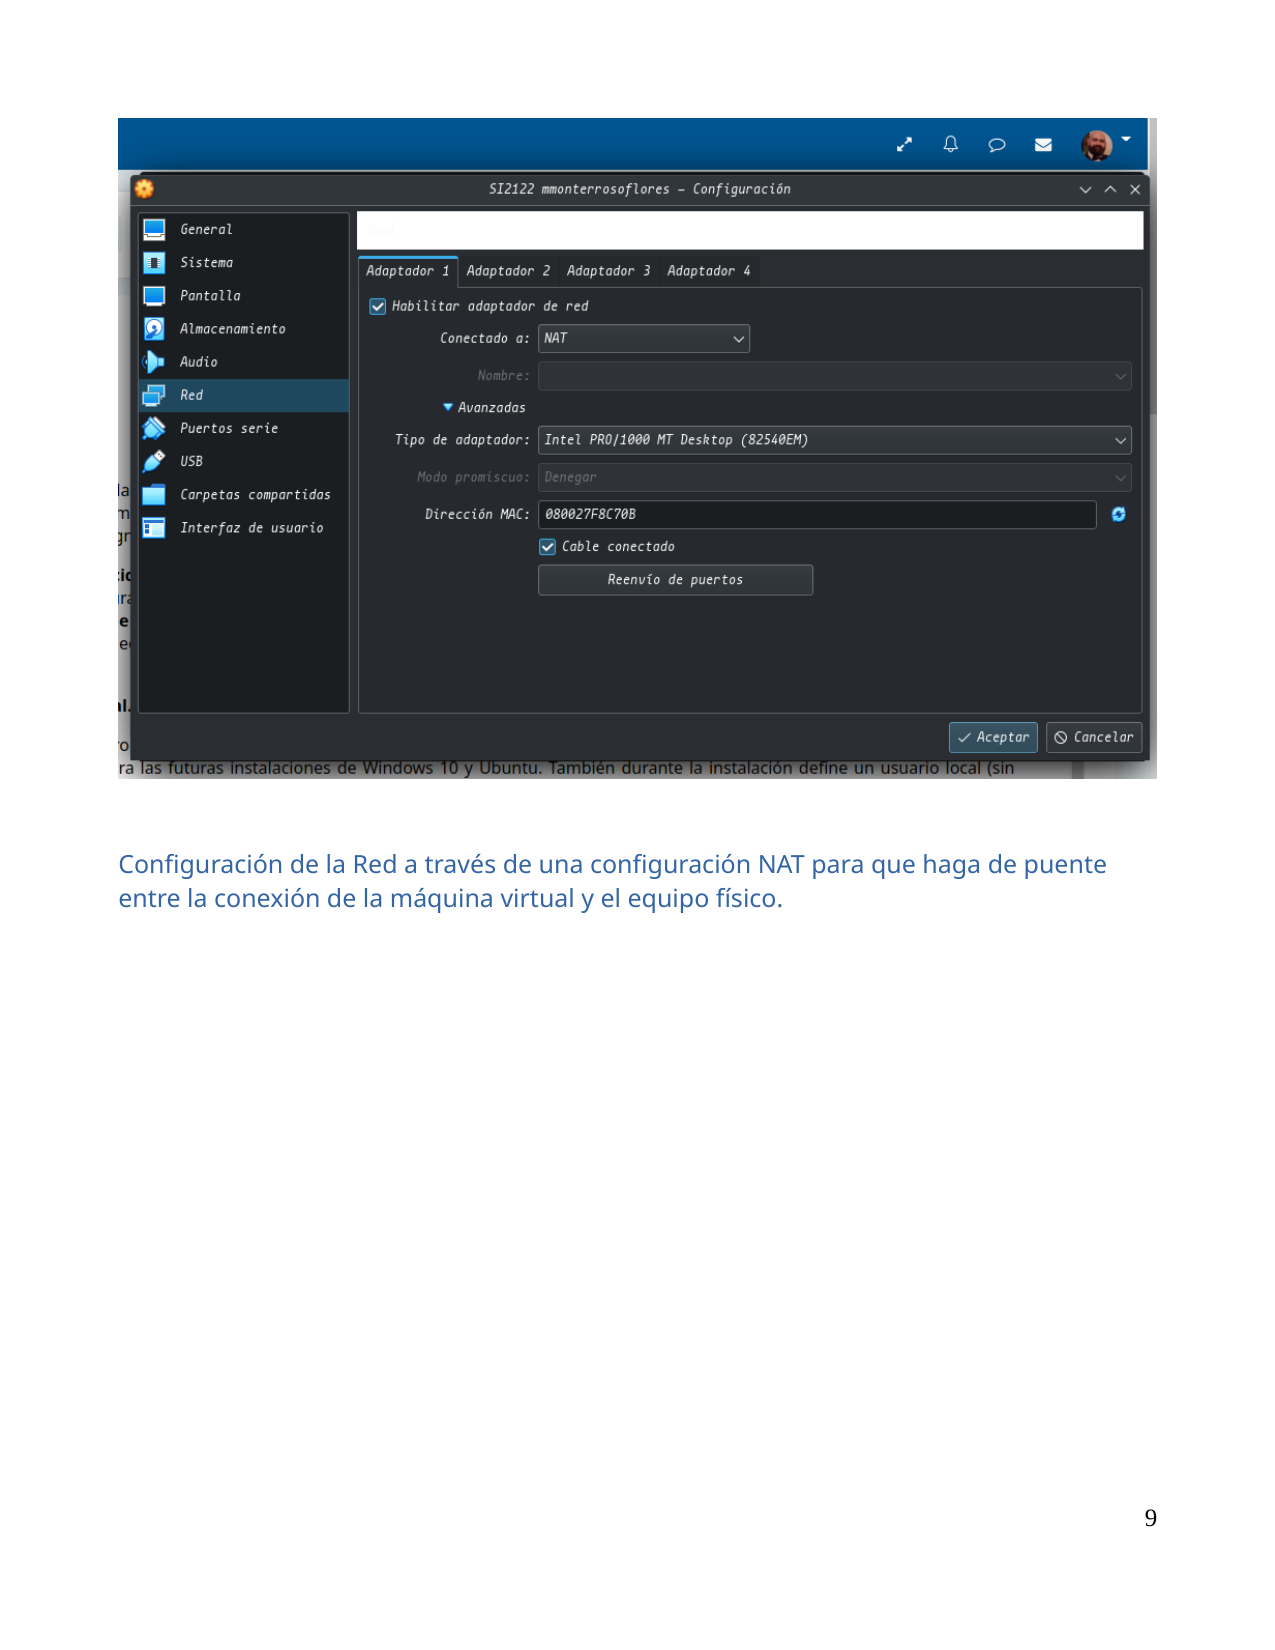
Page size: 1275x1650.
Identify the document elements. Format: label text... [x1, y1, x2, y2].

text Configuración de la Red a través de una configuración NAT para que haga de puente entre la conexión de la máquina virtual y el equipo físico. [118, 846, 1157, 914]
table_header [118, 779, 1157, 812]
picture [118, 118, 1157, 779]
